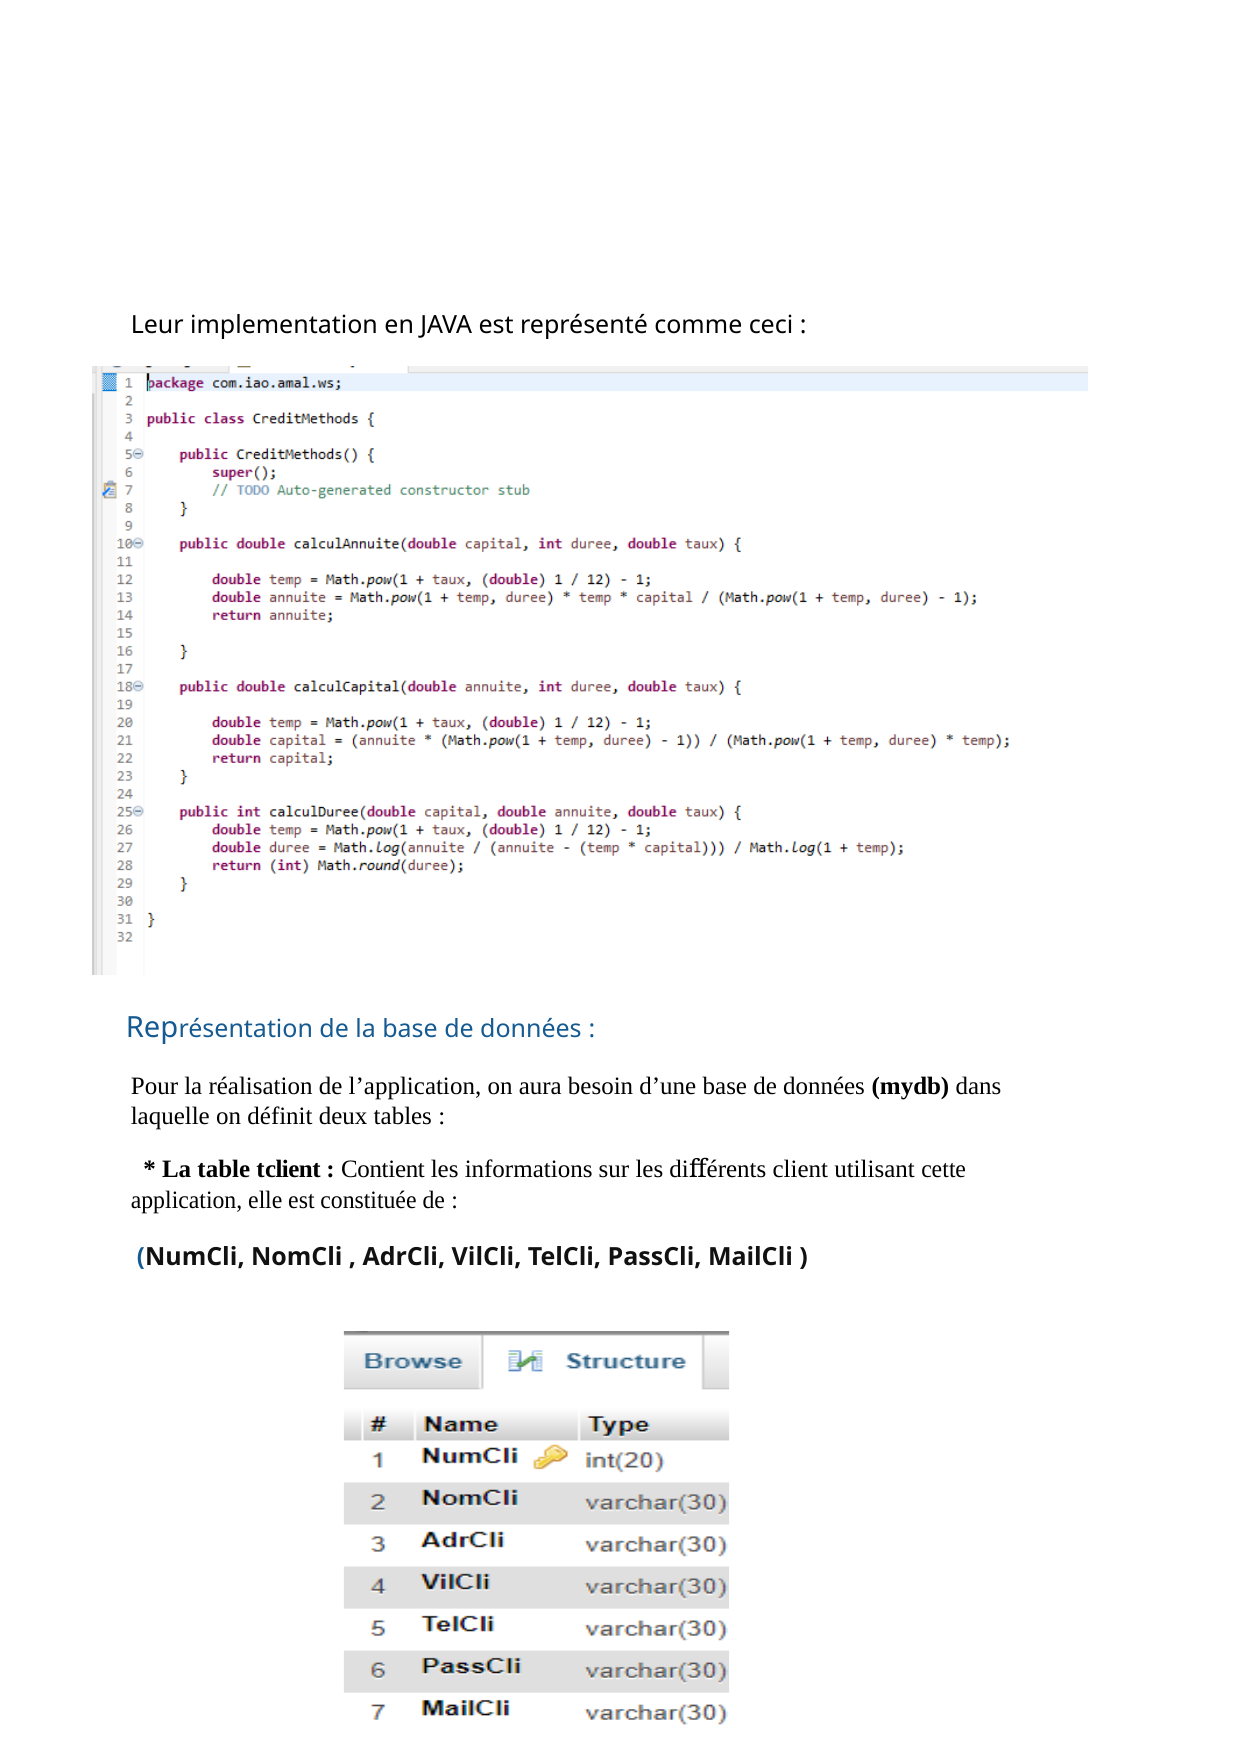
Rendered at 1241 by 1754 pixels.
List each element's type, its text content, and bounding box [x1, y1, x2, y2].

text Leur implementation en JAVA est représenté comme ceci : [131, 306, 1122, 341]
picture [343, 1331, 730, 1732]
picture [92, 366, 1089, 975]
list * La table tclient : Contient les informations sur les diﬀérents client utilisant cette application, elle est constituée de : [131, 1154, 1015, 1213]
subtitle Représentation de la base de données : [118, 1006, 1122, 1046]
list Pour la réalisation de l’application, on aura besoin d’une base de données (mydb) dans laquelle on définit deux tables : [131, 1071, 1015, 1130]
list (NumCli, NomCli , AdrCli, VilCli, TelCli, PassCli, MailCli ) [131, 1238, 1015, 1272]
